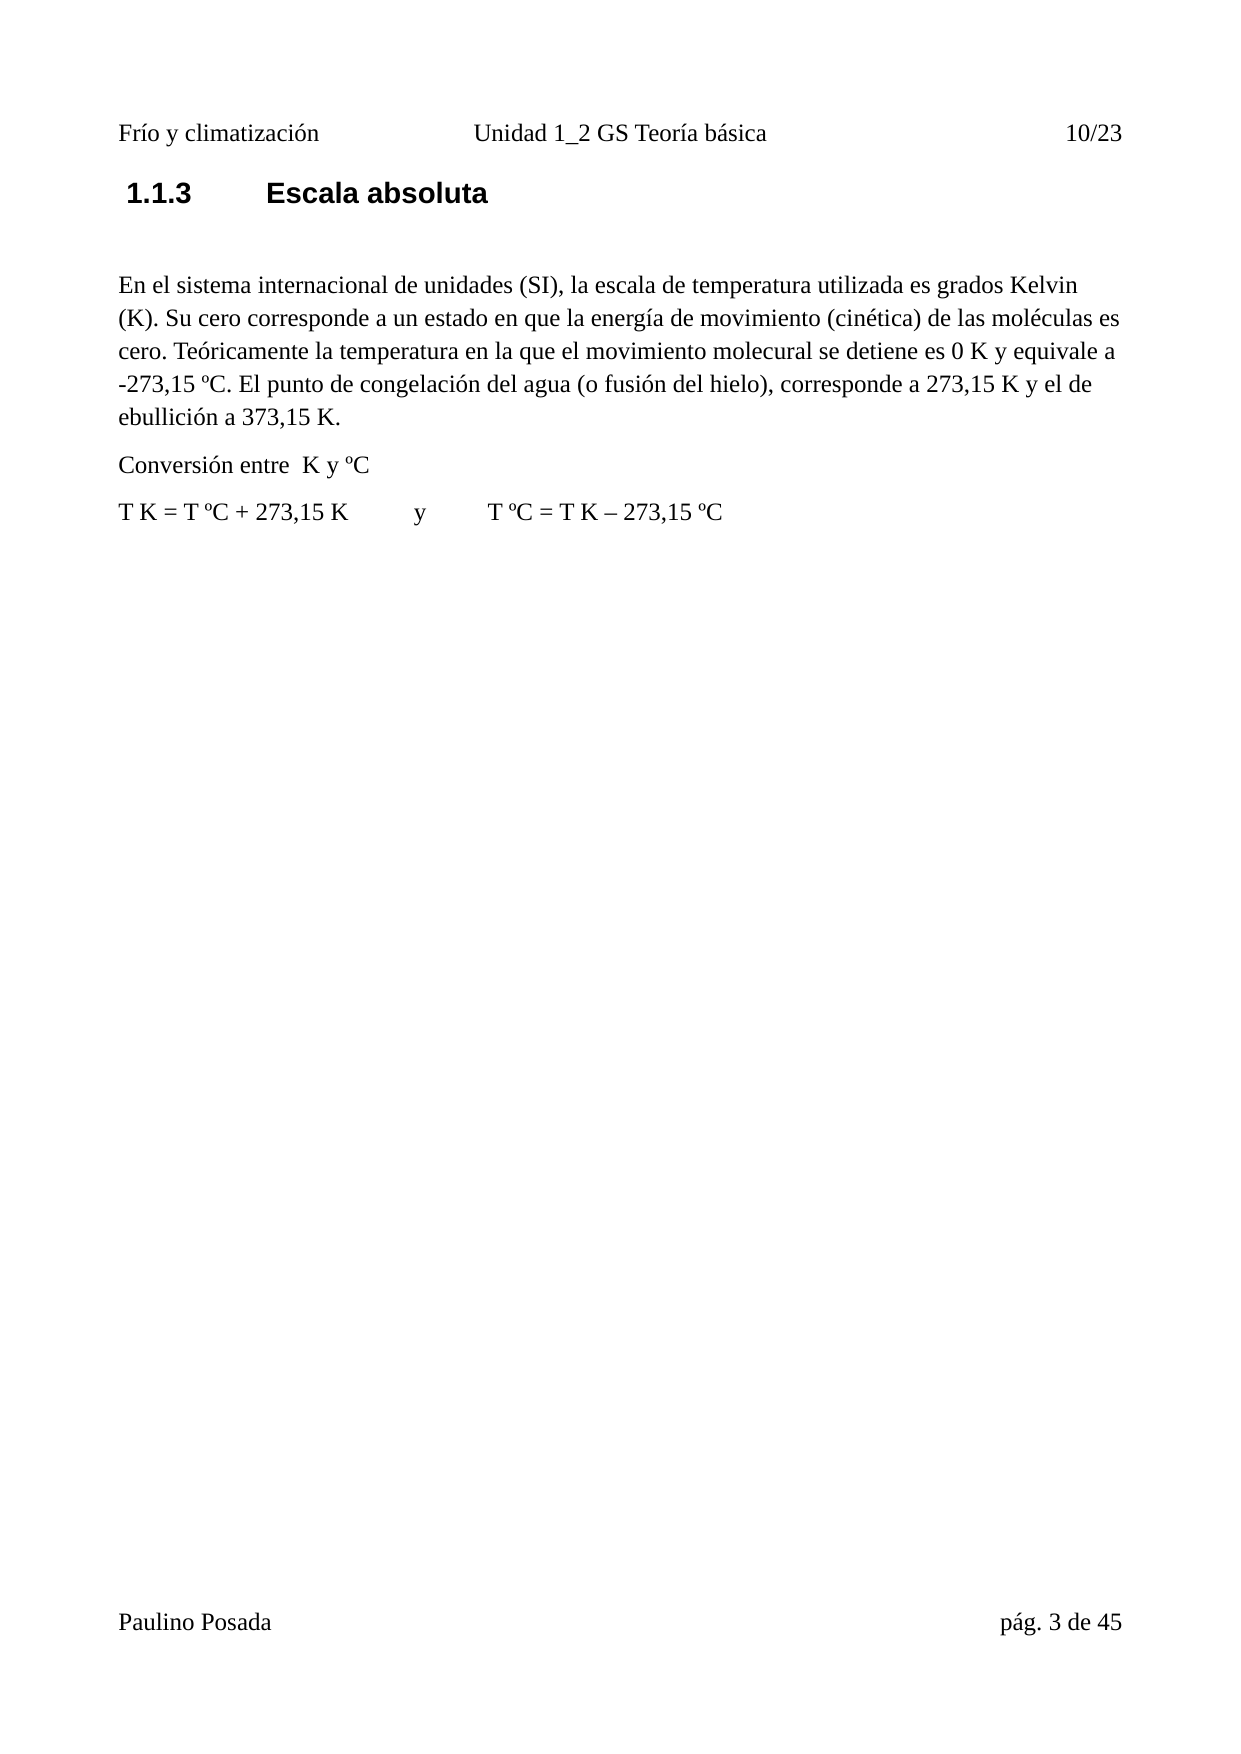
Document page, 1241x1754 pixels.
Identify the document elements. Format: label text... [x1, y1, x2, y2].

subtitle Escala absoluta [118, 176, 1122, 210]
text T K = T ºC + 273,15 K y T ºC = T K – 273,15 ºC [118, 497, 1122, 526]
text Conversión entre K y ºC [118, 450, 1122, 479]
text En el sistema internacional de unidades (SI), la escala de temperatura utilizada es grados Kelvin (K). Su cero corresponde a un estado en que la energía de movimiento (cinética) de las moléculas es cero. Teóricamente la temperatura en la que el movimiento molecural se detiene es 0 K y equivale a -273,15 ºC. El punto de congelación del agua (o fusión del hielo), corresponde a 273,15 K y el de ebullición a 373,15 K. [118, 270, 1122, 431]
